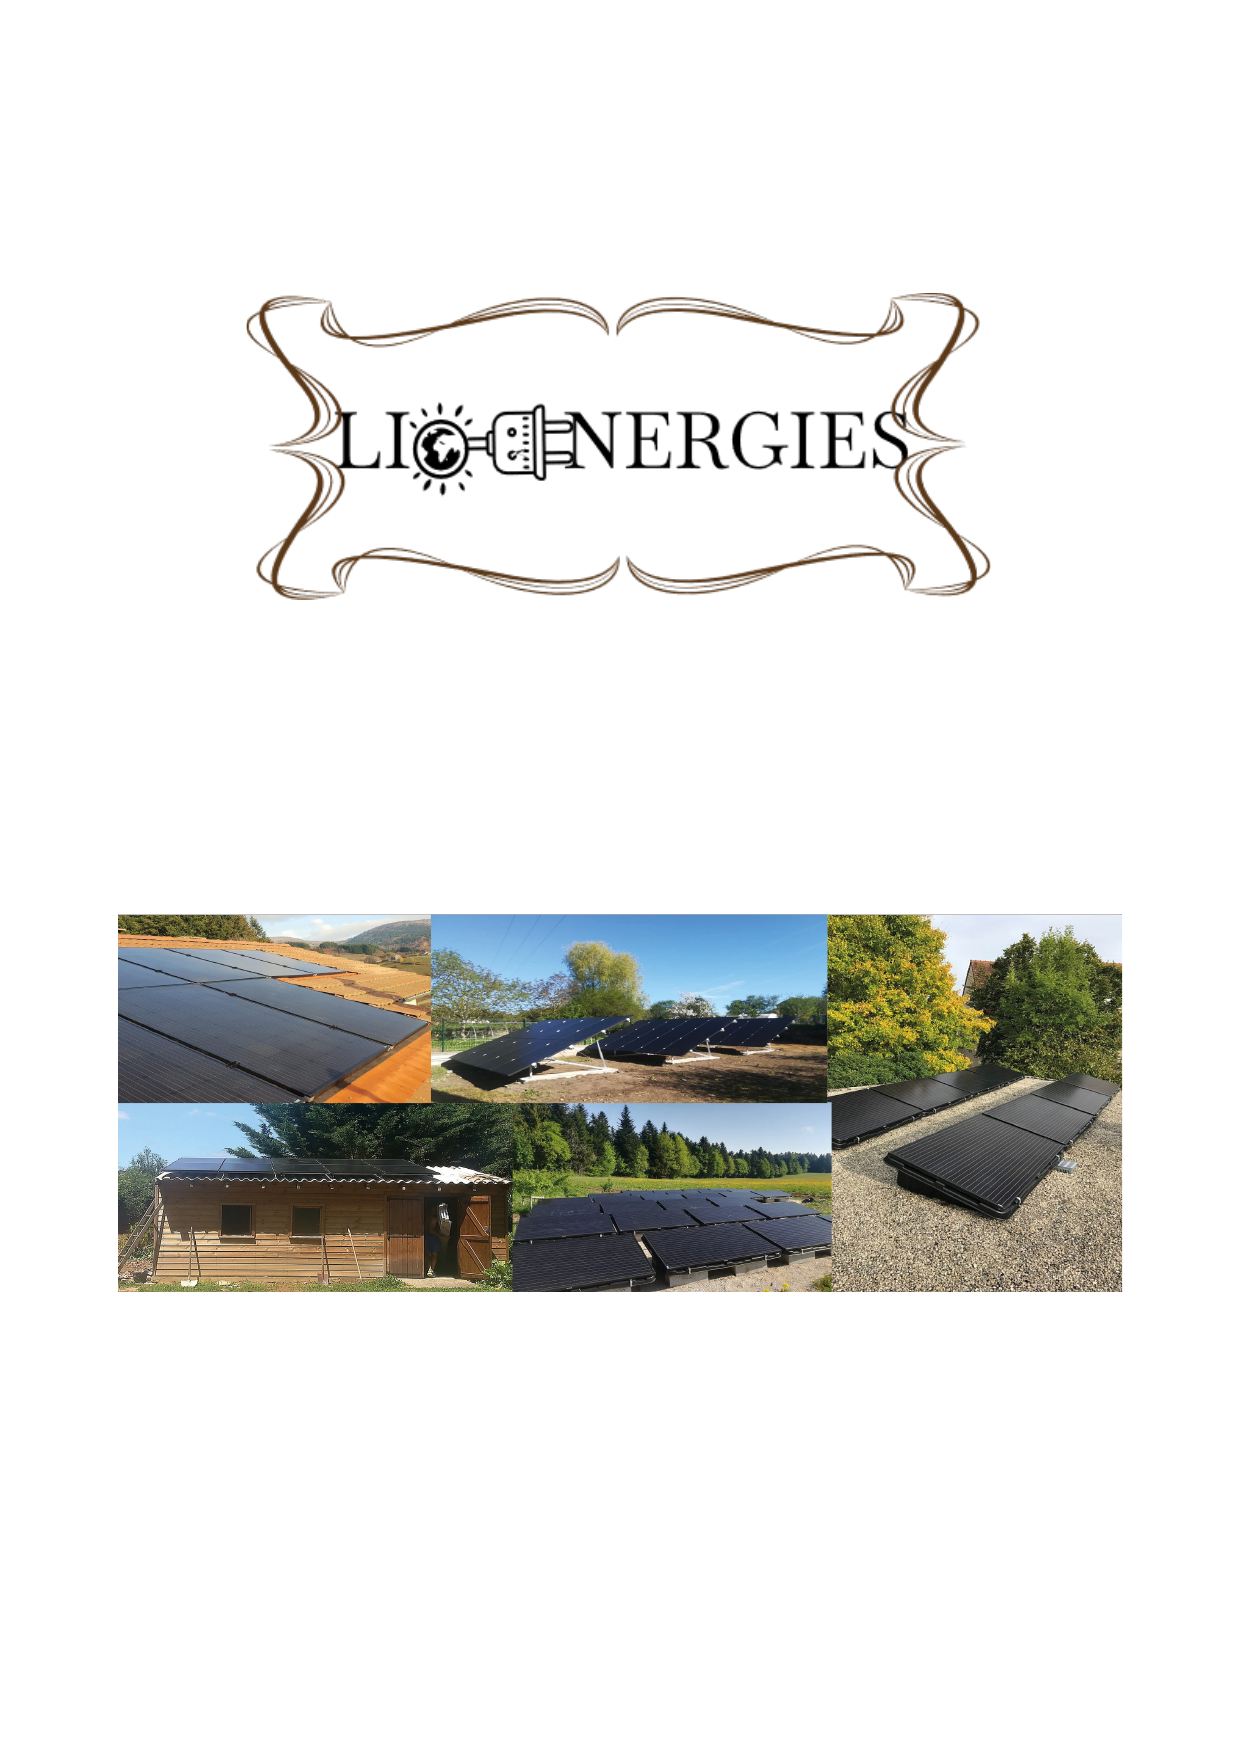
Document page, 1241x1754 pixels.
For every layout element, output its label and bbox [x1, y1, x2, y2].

picture [118, 714, 1123, 1385]
picture [246, 293, 991, 600]
